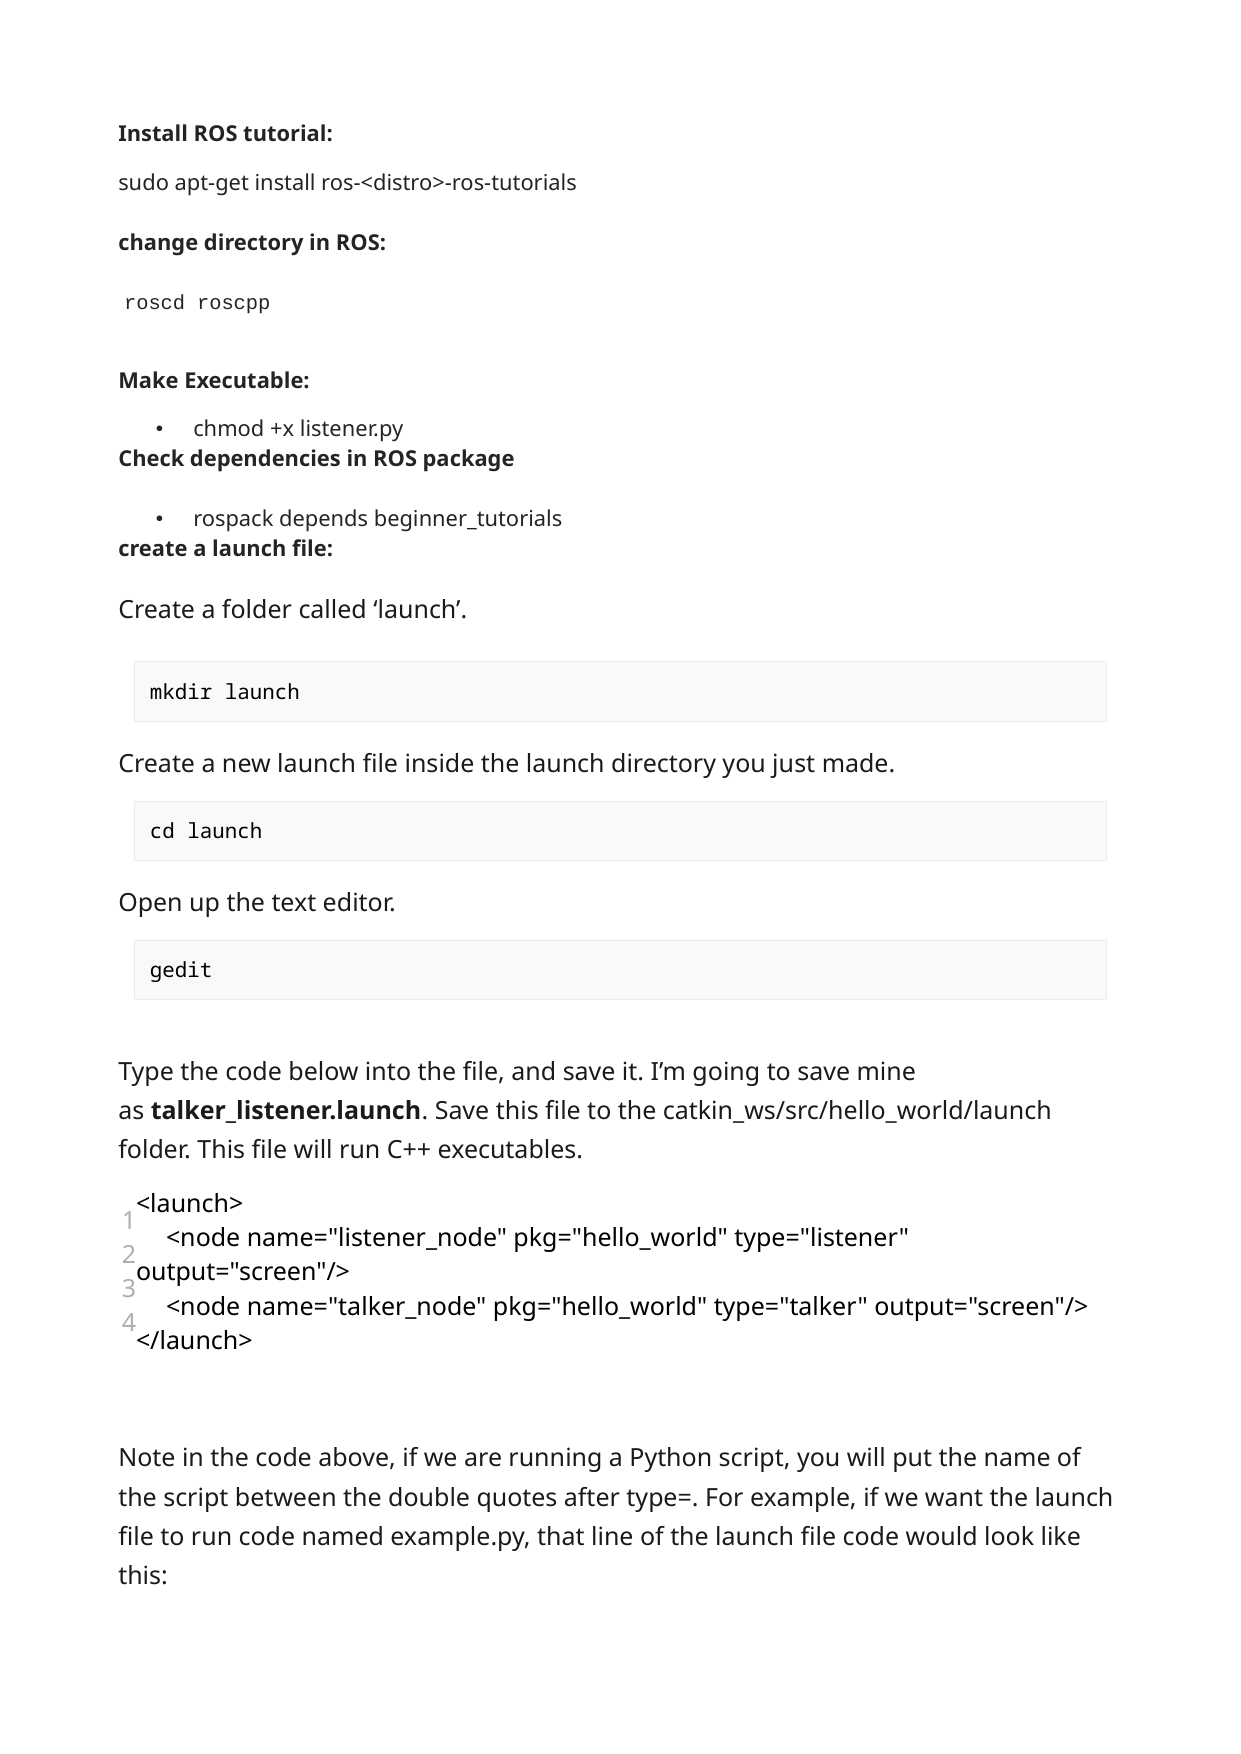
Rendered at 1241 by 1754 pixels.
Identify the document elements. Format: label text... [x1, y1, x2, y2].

text Create a folder called ‘launch’. [118, 592, 1122, 626]
table_header 1 2 3 4 [118, 1186, 136, 1356]
text Create a new launch file inside the launch directory you just made. [118, 746, 1122, 780]
table_header <launch> <node name="listener_node" pkg="hello_world" type="listener" output="screen"/> <node name="talker_node" pkg="hello_world" type="talker" output="screen"/> </launch> [136, 1186, 1122, 1356]
text create a launch file: [118, 532, 1122, 562]
text Install ROS tutorial: [118, 118, 1122, 148]
list chmod +x listener.py [156, 413, 1122, 443]
text cd launch [135, 802, 1106, 860]
text gedit [135, 941, 1106, 999]
text Make Executable: [118, 364, 1122, 394]
text change directory in ROS: [118, 226, 1122, 256]
text Check dependencies in ROS package [118, 443, 1122, 473]
text Type the code below into the file, and save it. I’m going to save mine as talker_listener.launch. Save this file to the catkin_ws/src/hello_world/launch folder. This file will run C++ executables. [118, 1054, 1122, 1166]
text Note in the code above, if we are running a Python script, you will put the name of the script between the double quotes after type=. For example, if we want the launch file to run code named example.py, that line of the launch file code would look like this: [118, 1440, 1122, 1592]
text sudo apt-get install ros-<distro>-ros-tutorials [118, 167, 1122, 197]
text Open up the text editor. [118, 885, 1122, 919]
text mkdir launch [135, 662, 1106, 721]
text roscd roscpp [118, 286, 1122, 316]
list rospack depends beginner_tutorials [156, 503, 1122, 532]
